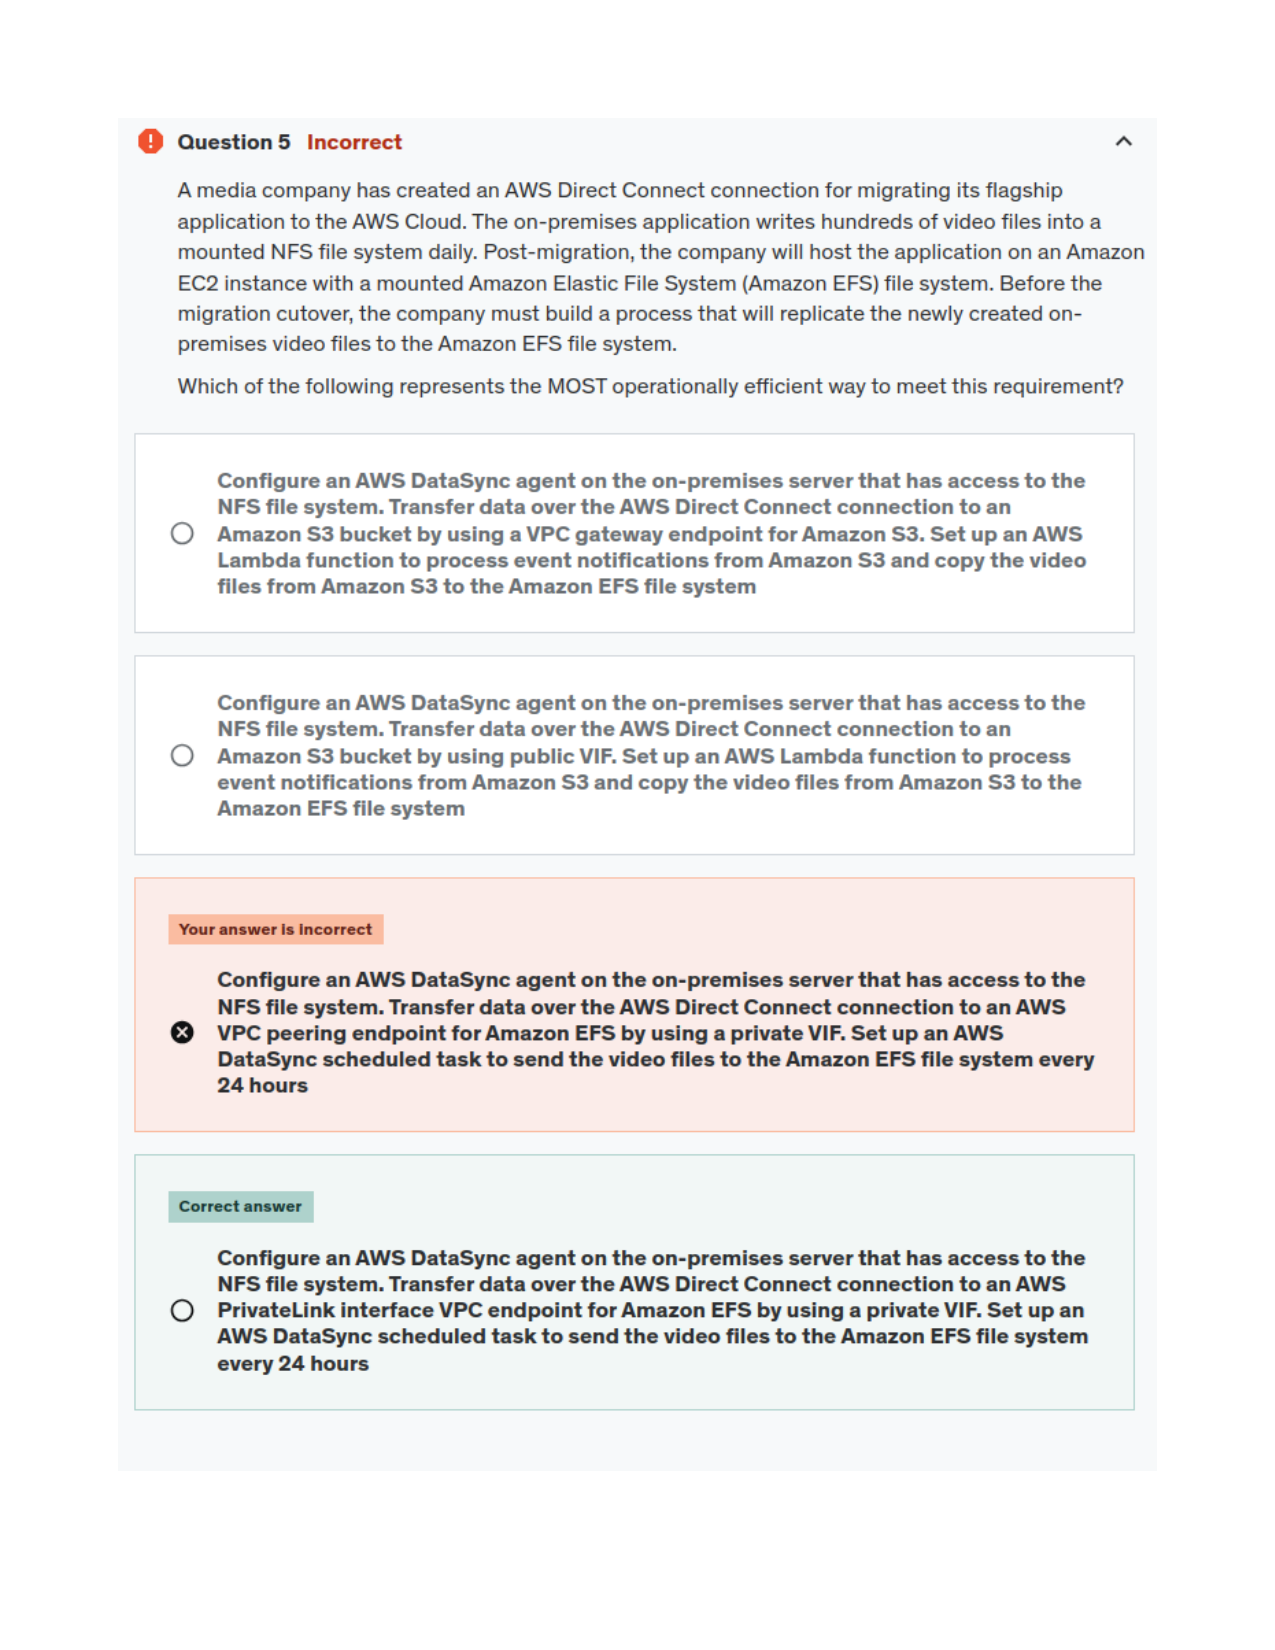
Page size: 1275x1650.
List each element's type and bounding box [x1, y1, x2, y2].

picture [118, 118, 1157, 1471]
